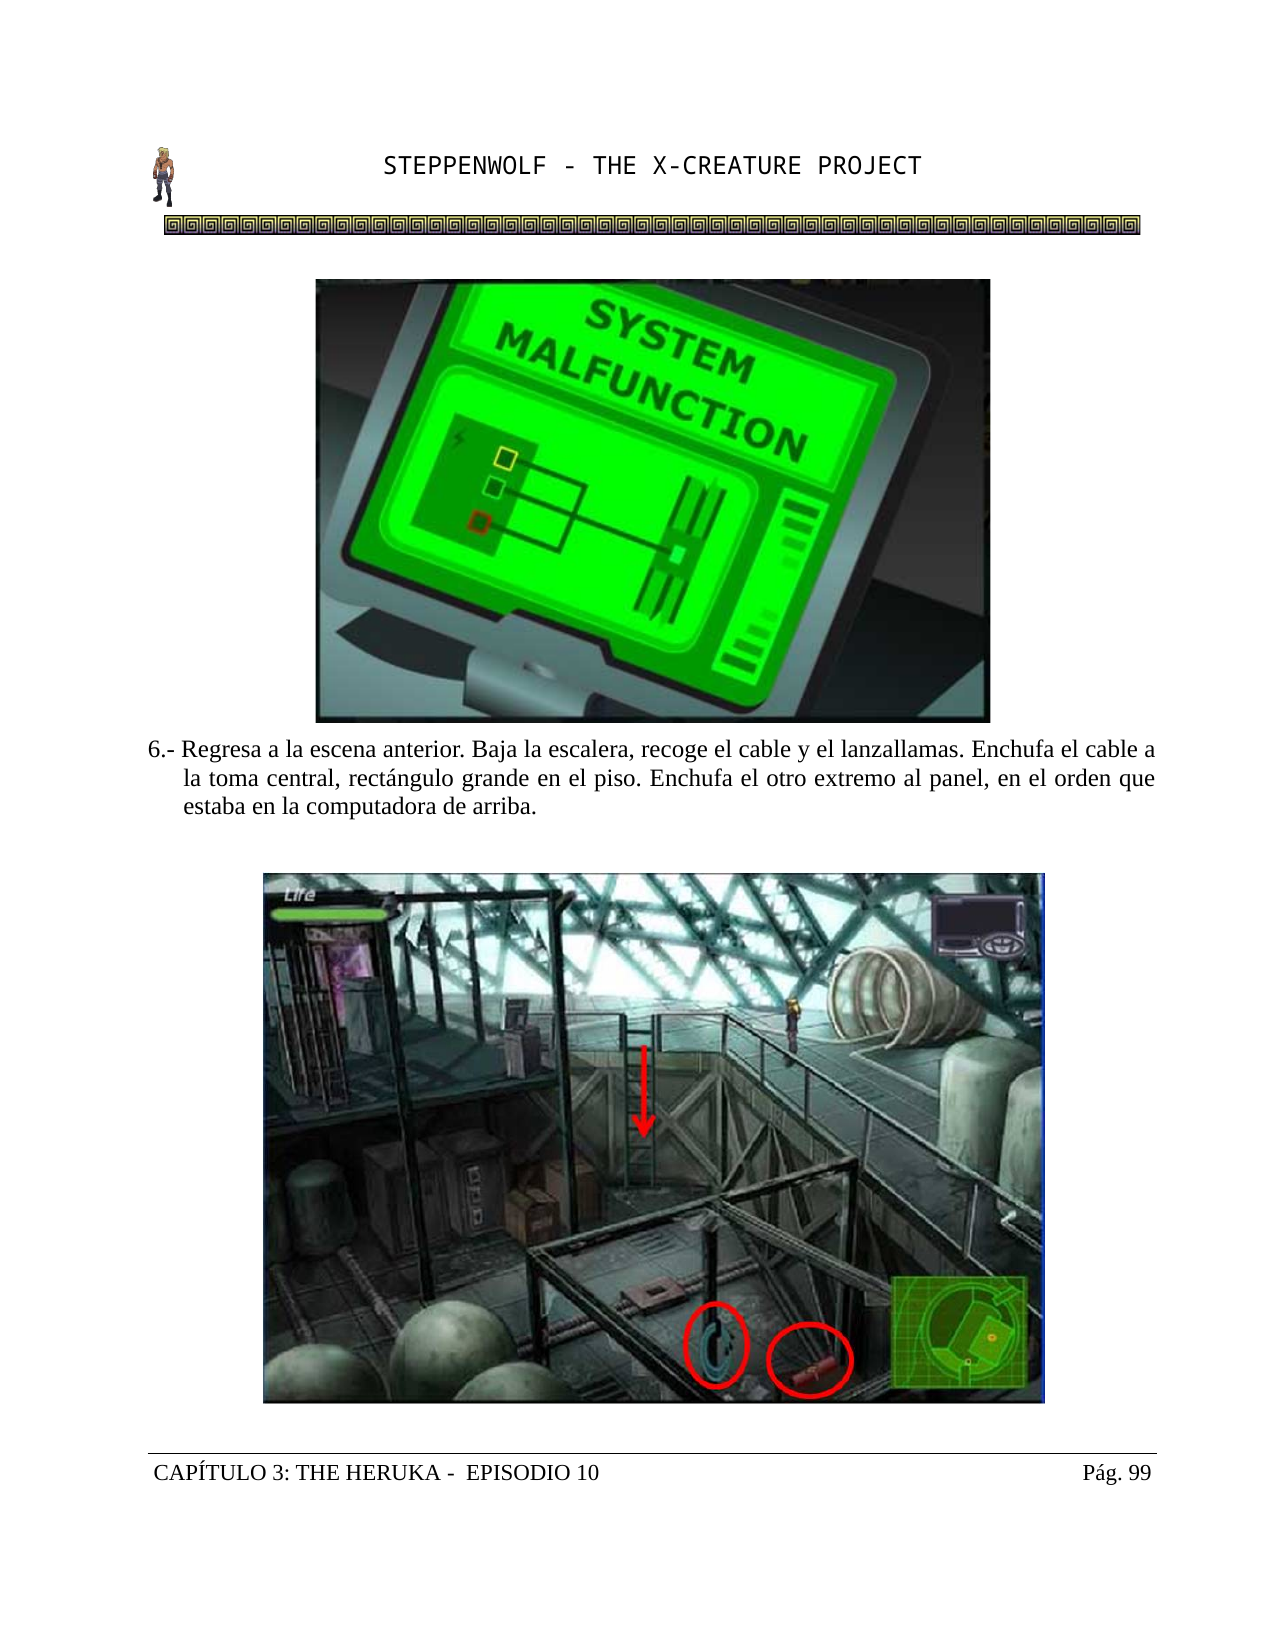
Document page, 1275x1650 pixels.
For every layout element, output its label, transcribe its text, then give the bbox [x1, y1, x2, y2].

picture [147, 147, 181, 207]
picture [164, 215, 1141, 235]
text 6.- Regresa a la escena anterior. Baja la escalera, recoge el cable y el lanzallamas. Enchufa el cable a la toma central, rectángulo grande en el piso. Enchufa el otro extremo al panel, en el orden que estaba en la computadora de arriba. [148, 734, 1157, 820]
picture [262, 872, 1045, 1404]
picture [315, 279, 991, 723]
